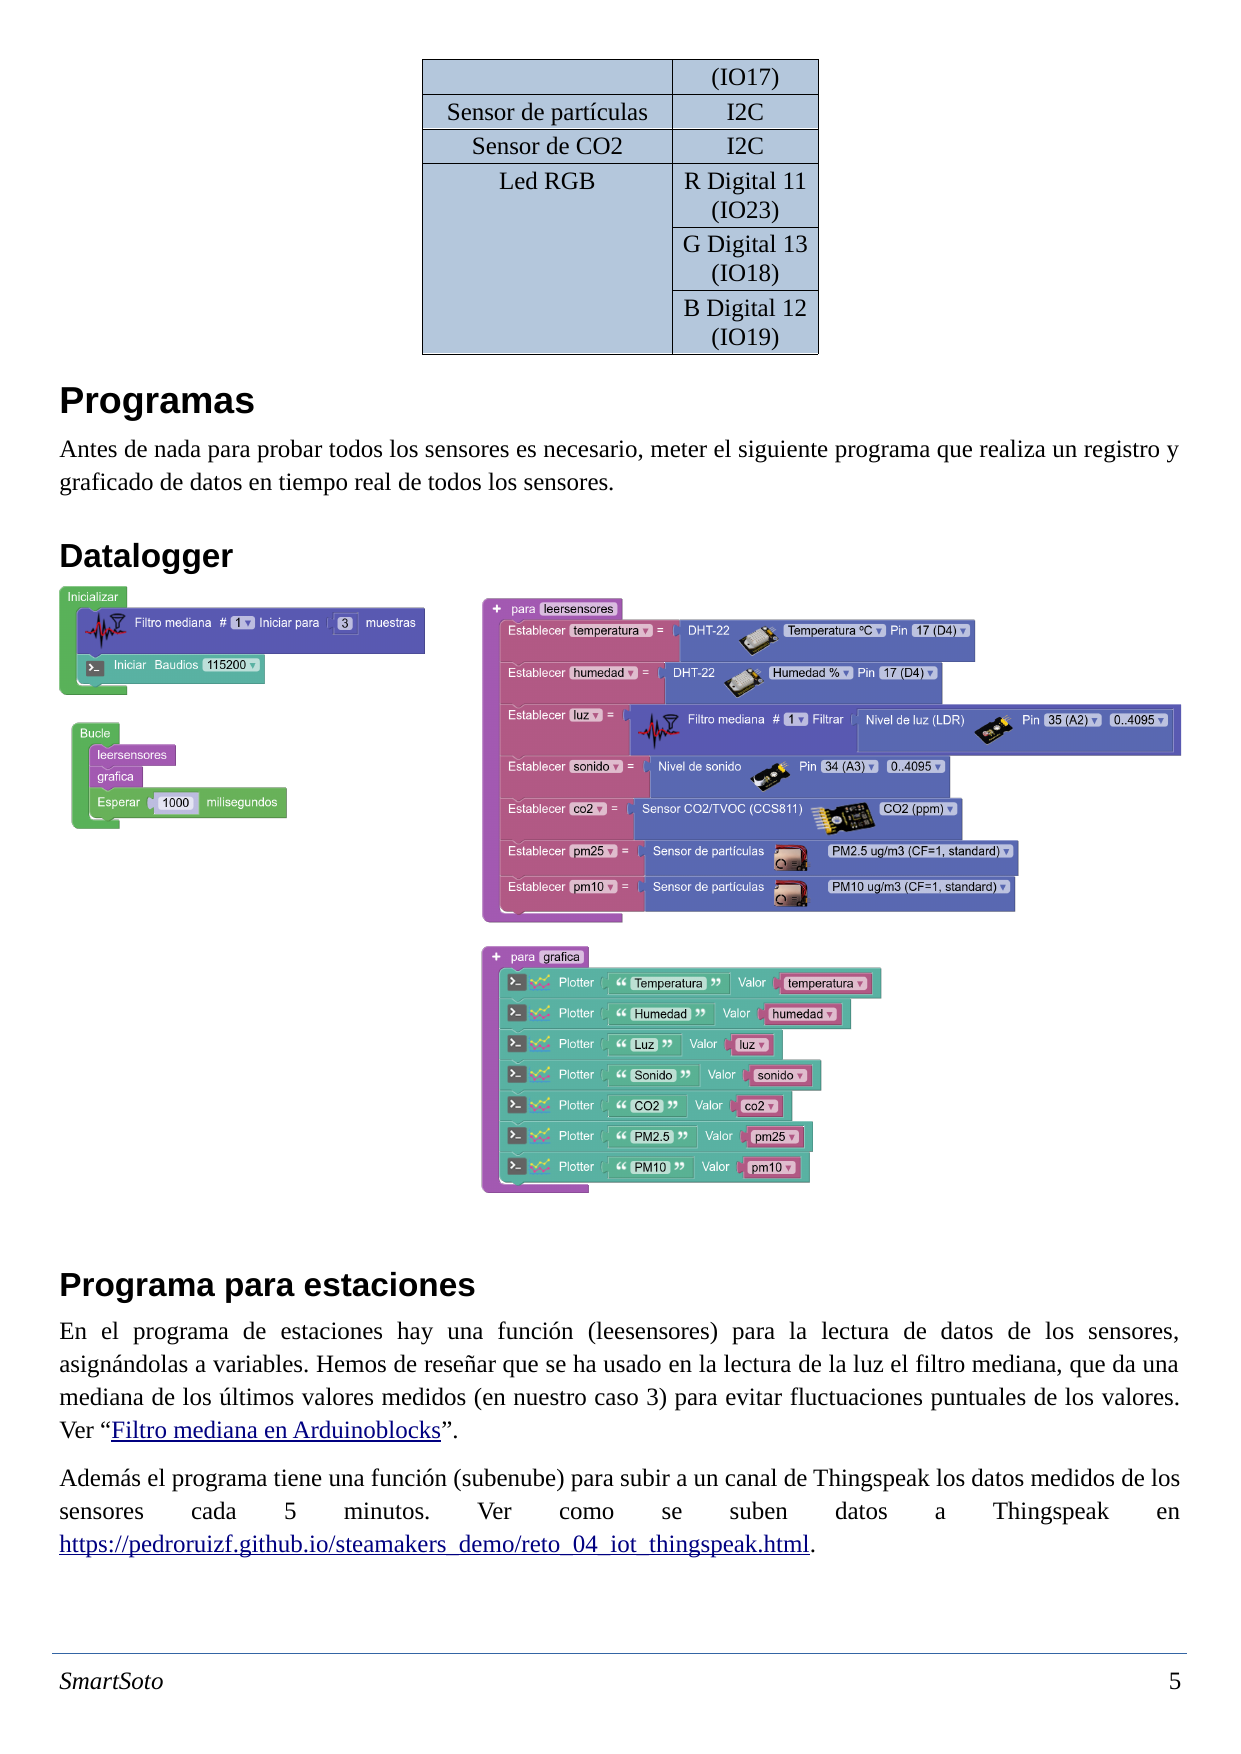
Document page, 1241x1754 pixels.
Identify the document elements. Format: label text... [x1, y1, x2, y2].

subtitle Programas [59, 378, 1181, 422]
text Además el programa tiene una función (subenube) para subir a un canal de Thingspeak los datos medidos de los sensores cada 5 minutos. Ver como se suben datos a Thingspeak en https://pedroruizf.github.io/steamakers_demo/reto_04_iot_thingspeak.html. [59, 1463, 1181, 1558]
subtitle Datalogger [59, 536, 1181, 574]
table_cell [423, 60, 672, 94]
table_cell Sensor de partículas [423, 95, 672, 128]
text En el programa de estaciones hay una función (leesensores) para la lectura de datos de los sensores, asignándolas a variables. Hemos de reseñar que se ha usado en la lectura de la luz el filtro mediana, que da una mediana de los últimos valores medidos (en nuestro caso 3) para evitar fluctuaciones puntuales de los valores. Ver “Filtro mediana en Arduinoblocks”. [59, 1316, 1181, 1444]
table_cell I2C [673, 95, 818, 128]
table_cell Sensor de CO2 [423, 130, 672, 163]
table_cell G Digital 13 (IO18) [673, 228, 818, 290]
picture [59, 586, 1182, 1193]
table_cell (IO17) [673, 60, 818, 94]
table_cell B Digital 12 (IO19) [673, 291, 818, 353]
subtitle Programa para estaciones [59, 1265, 1181, 1304]
table_cell I2C [673, 130, 818, 163]
table_cell R Digital 11 (IO23) [673, 164, 818, 227]
text Antes de nada para probar todos los sensores es necesario, meter el siguiente programa que realiza un registro y graficado de datos en tiempo real de todos los sensores. [59, 434, 1181, 496]
table_cell Led RGB [423, 164, 672, 353]
